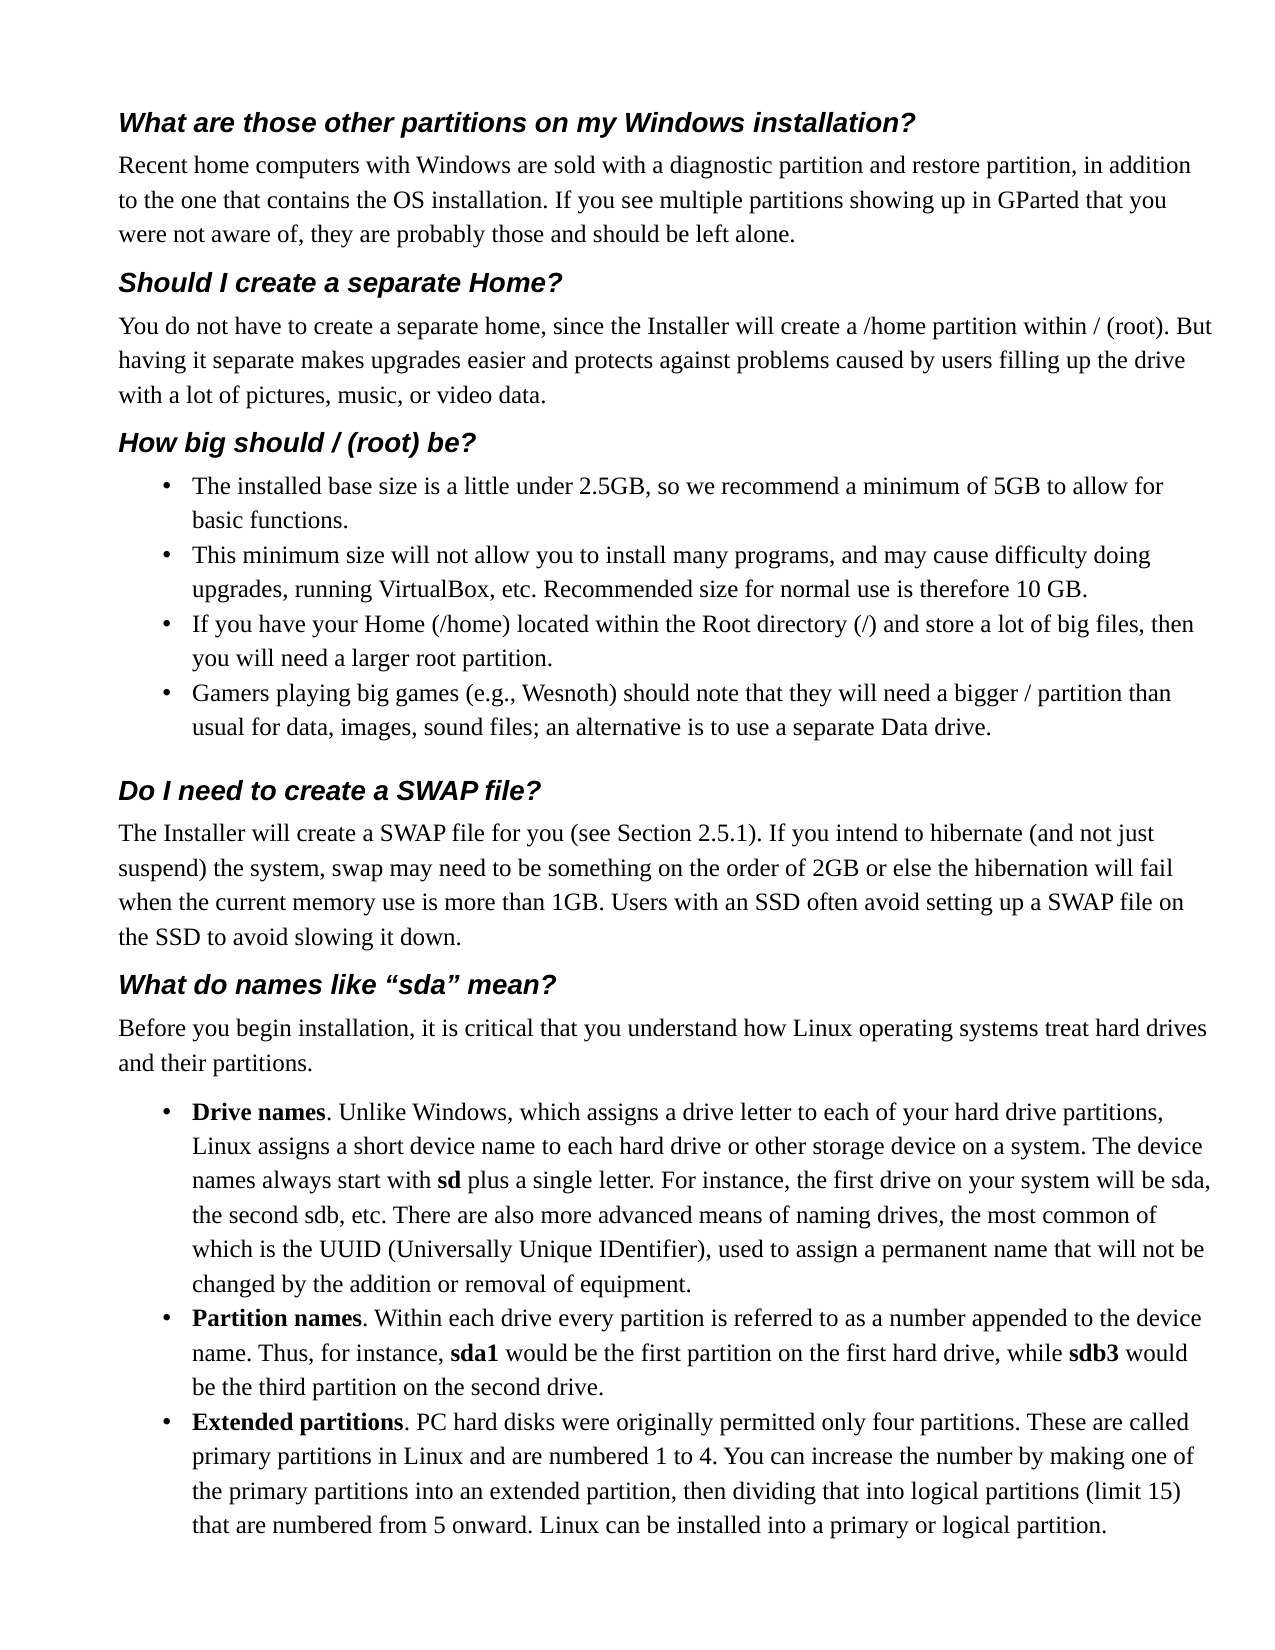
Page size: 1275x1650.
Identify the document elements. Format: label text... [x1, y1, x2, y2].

list Extended partitions. PC hard disks were originally permitted only four partitions. These are called primary partitions in Linux and are numbered 1 to 4. You can increase the number by making one of the primary partitions into an extended partition, then dividing that into logical partitions (limit 15) that are numbered from 5 onward. Linux can be installed into a primary or logical partition. [162, 1407, 1216, 1539]
list The installed base size is a little under 2.5GB, so we recommend a minimum of 5GB to allow for basic functions. [162, 471, 1216, 534]
text You do not have to create a separate home, since the Installer will create a /home partition within / (root). But having it separate makes upgrades easier and protects against problems caused by users filling up the drive with a lot of pictures, music, or video data. [118, 311, 1216, 408]
list Partition names. Within each drive every partition is referred to as a number appended to the device name. Thus, for instance, sda1 would be the first partition on the first hard drive, while sdb3 would be the third partition on the second drive. [162, 1303, 1216, 1401]
list This minimum size will not allow you to install many programs, and may cause difficulty doing upgrades, running VirtualBox, etc. Recommended size for normal use is therefore 10 GB. [162, 540, 1216, 603]
subtitle What do names like “sda” mean? [118, 969, 1216, 1001]
text Before you begin installation, it is critical that you understand how Linux operating systems treat hard drives and their partitions. [118, 1013, 1216, 1076]
text Recent home computers with Windows are sold with a diagnostic partition and restore partition, in addition to the one that contains the OS installation. If you see multiple partitions showing up in GParted that you were not aware of, they are probably those and should be left alone. [118, 150, 1216, 248]
subtitle Do I need to create a SWAP file? [118, 774, 1216, 806]
subtitle What are those other partitions on my Windows installation? [118, 106, 1216, 138]
list Drive names. Unlike Windows, which assigns a drive letter to each of your hard drive partitions, Linux assigns a short device name to each hard drive or other storage device on a system. The device names always start with sd plus a single letter. For instance, the first drive on your system will be sda, the second sdb, etc. There are also more advanced means of naming drives, the most common of which is the UUID (Universally Unique IDentifier), used to assign a permanent name that will not be changed by the addition or removal of equipment. [162, 1097, 1216, 1298]
list Gamers playing big games (e.g., Wesnoth) should note that they will need a bigger / partition than usual for data, images, sound files; an alternative is to use a separate Data drive. [162, 678, 1216, 741]
subtitle Should I create a separate Home? [118, 266, 1216, 298]
text The Installer will create a SWAP file for you (see Section 2.5.1). If you intend to hibernate (and not just suspend) the system, swap may need to be something on the order of 2GB or else the hibernation will fail when the current memory use is more than 1GB. Users with an SSD often avoid setting up a SWAP file on the SSD to avoid slowing it down. [118, 818, 1216, 951]
subtitle How big should / (root) be? [118, 427, 1216, 458]
list If you have your Home (/home) located within the Root directory (/) and store a lot of big files, then you will need a larger root partition. [162, 609, 1216, 672]
